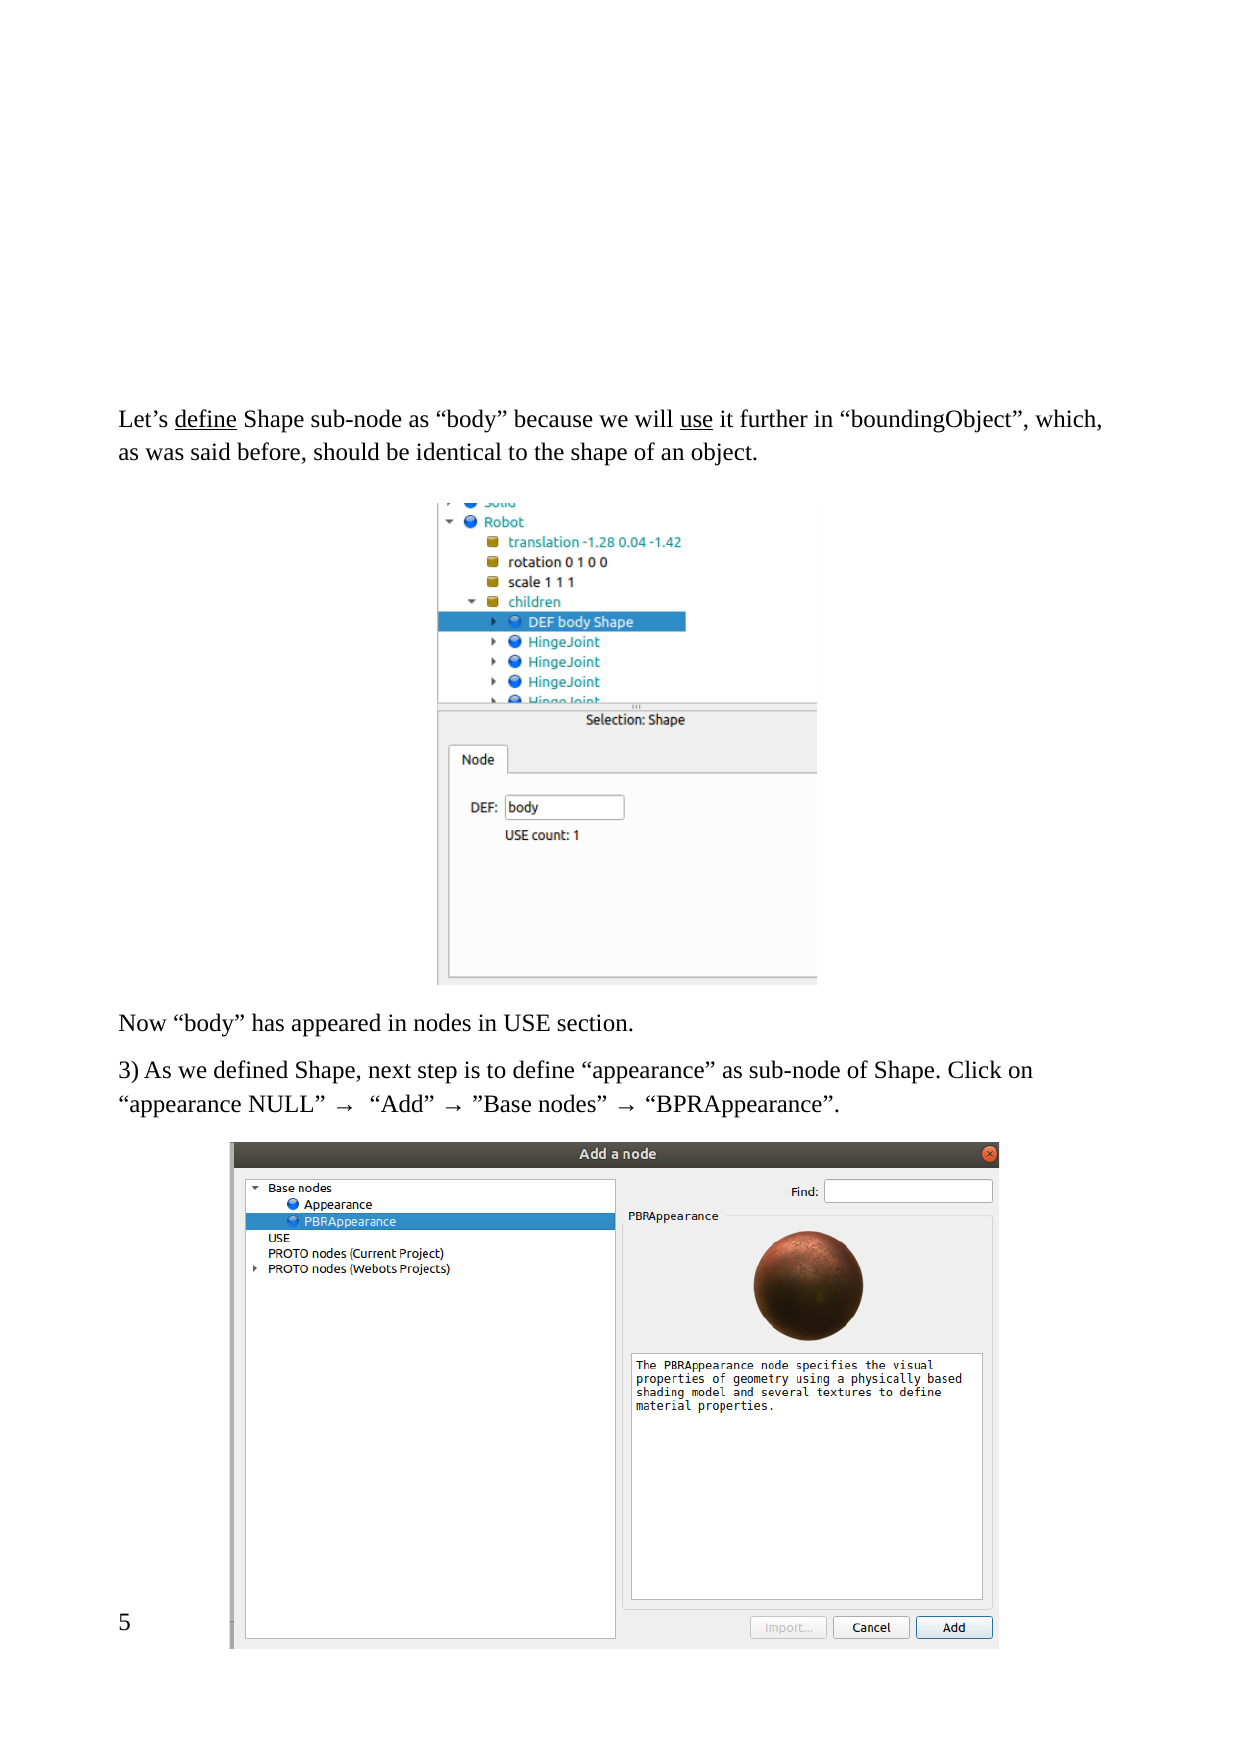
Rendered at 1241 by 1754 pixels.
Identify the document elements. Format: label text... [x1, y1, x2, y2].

picture [437, 503, 487, 985]
picture [229, 1142, 1000, 1649]
text Now “body” has appeared in nodes in USE section. [118, 1008, 1122, 1037]
text Let’s define Shape sub-node as “body” because we will use it further in “boundingObject”, which, as was said before, should be identical to the shape of an object. [118, 404, 1122, 466]
text 3) As we defined Shape, next step is to define “appearance” as sub-node of Shape. Click on “appearance NULL” → “Add” → ”Base nodes” → “BPRAppearance”. [118, 1056, 1122, 1117]
